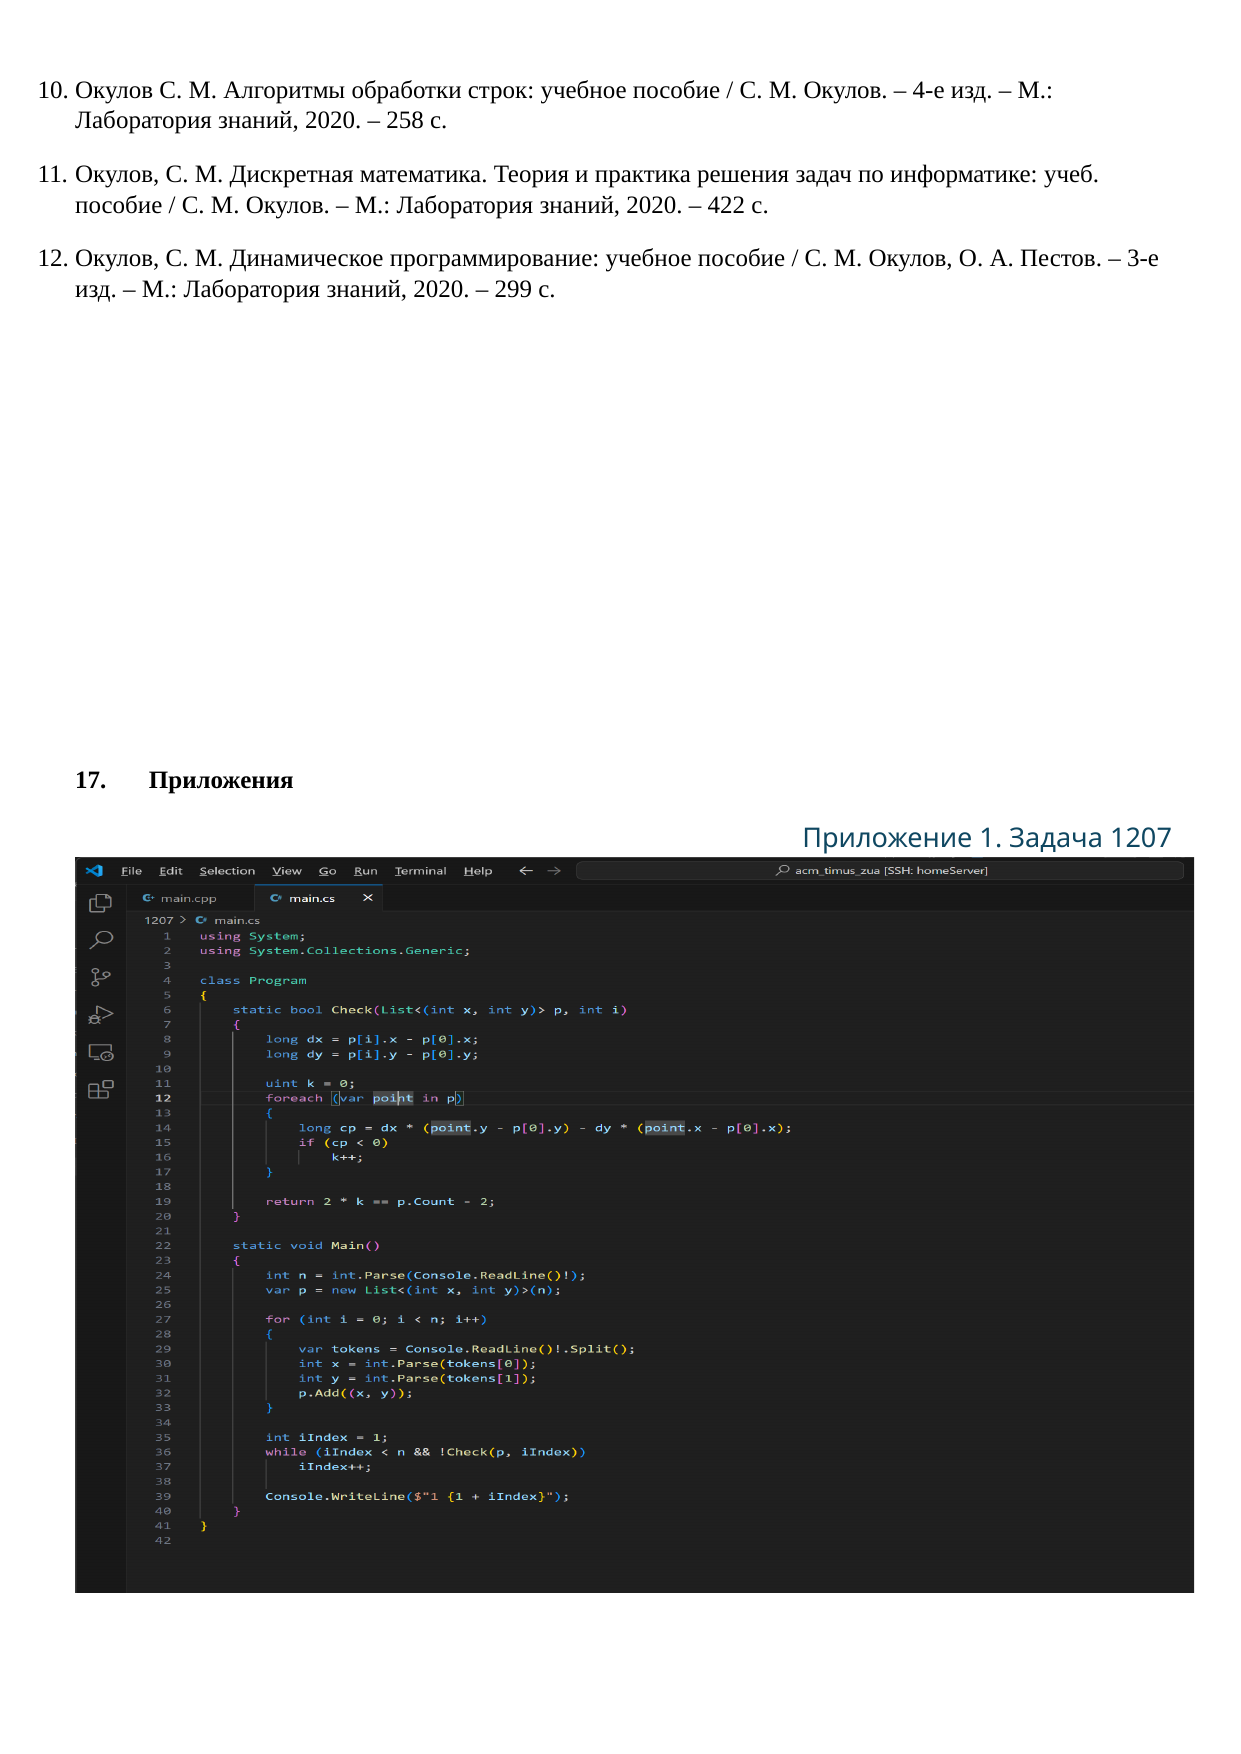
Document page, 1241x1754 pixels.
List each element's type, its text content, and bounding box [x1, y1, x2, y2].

list Окулов С. М. Алгоритмы обработки строк: учебное пособие / С. М. Окулов. – 4-е изд. – М.: Лаборатория знаний, 2020. – 258 с. [37, 75, 1166, 134]
list Окулов, С. М. Динамическое программирование: учебное пособие / С. М. Окулов, О. А. Пестов. – 3-е изд. – М.: Лаборатория знаний, 2020. – 299 с. [37, 243, 1166, 303]
text Приложение 1. Задача 1207 [75, 819, 1172, 857]
subtitle Приложения [75, 765, 1165, 793]
list Окулов, С. М. Дискретная математика. Теория и практика решения задач по информатике: учеб. пособие / С. М. Окулов. – М.: Лаборатория знаний, 2020. – 422 с. [37, 159, 1166, 218]
